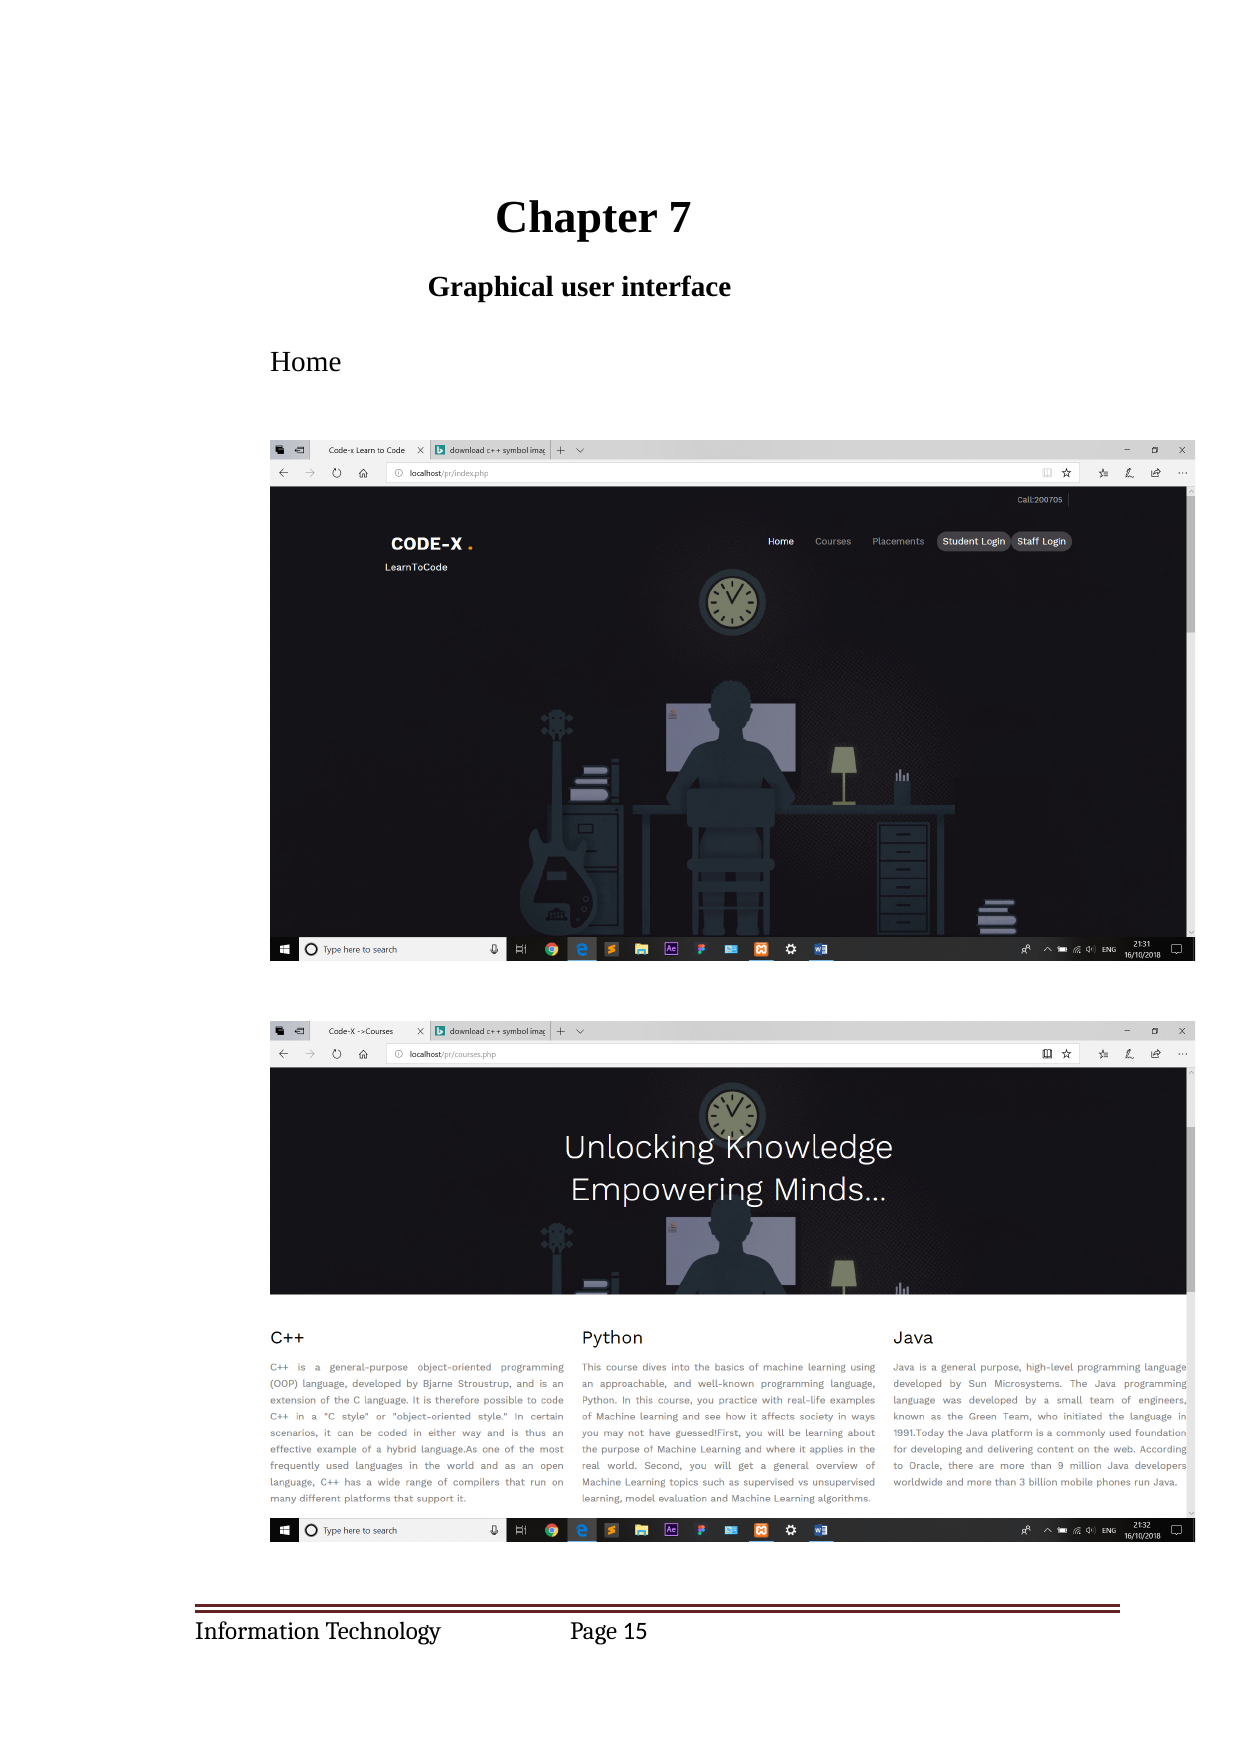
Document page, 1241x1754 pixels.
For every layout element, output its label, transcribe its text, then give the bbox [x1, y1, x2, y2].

text Chapter 7 [420, 190, 1120, 243]
text Graphical user interface [345, 269, 1120, 303]
list Home [270, 344, 1120, 378]
